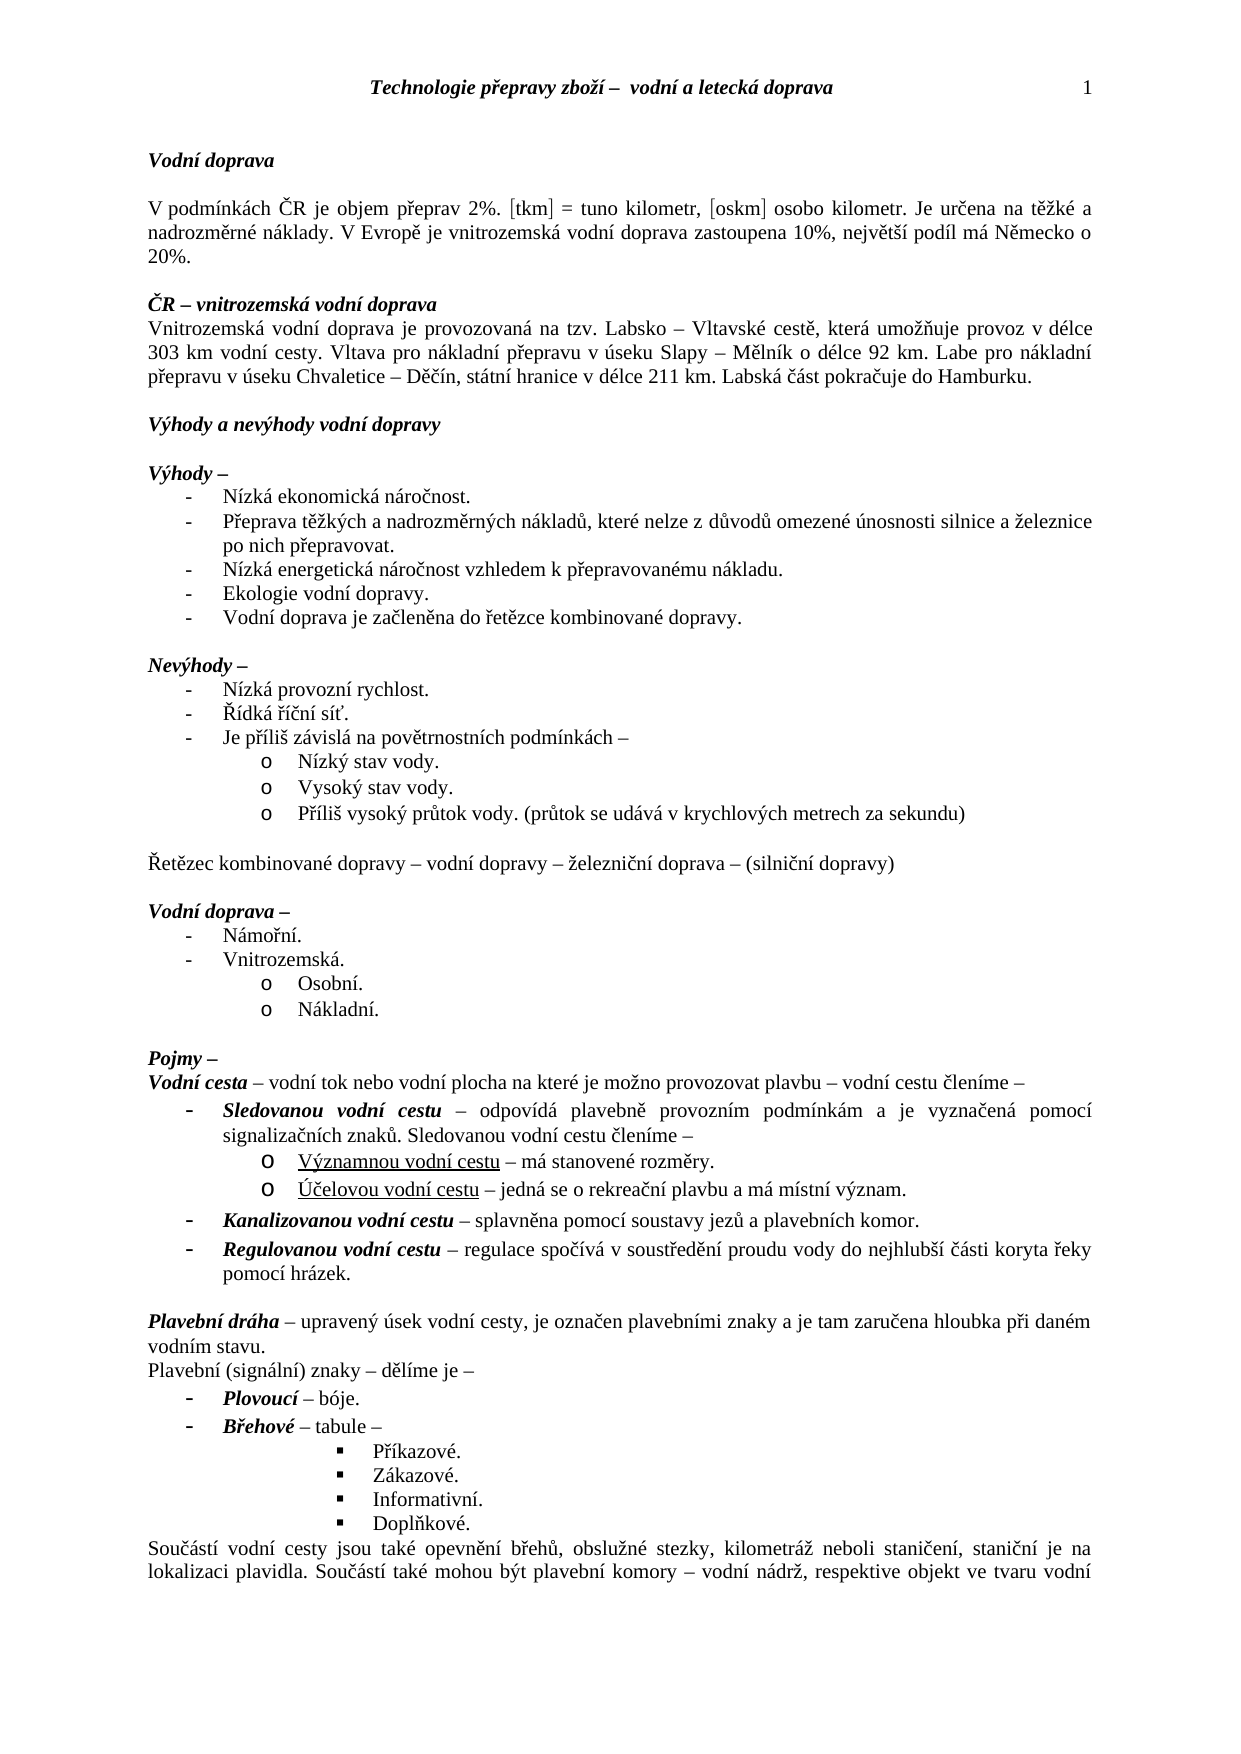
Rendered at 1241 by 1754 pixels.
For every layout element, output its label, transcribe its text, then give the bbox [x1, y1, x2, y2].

list Významnou vodní cestu – má stanovené rozměry. [260, 1147, 1093, 1176]
subtitle Pojmy – [148, 1046, 1093, 1070]
subtitle ČR – vnitrozemská vodní doprava [148, 292, 1093, 316]
list Nízká provozní rychlost. [185, 677, 1093, 701]
list Účelovou vodní cestu – jedná se o rekreační plavbu a má místní význam. [260, 1176, 1093, 1204]
text V podmínkách ČR je objem přeprav 2%. tkm = tuno kilometr, oskm osobo kilometr. Je určena na těžké a nadrozměrné náklady. V Evropě je vnitrozemská vodní doprava zastoupena 10%, největší podíl má Německo o 20%. [148, 196, 1093, 268]
text Vnitrozemská vodní doprava je provozovaná na tzv. Labsko – Vltavské cestě, která umožňuje provoz v délce 303 km vodní cesty. Vltava pro nákladní přepravu v úseku Slapy – Mělník o délce 92 km. Labe pro nákladní přepravu v úseku Chvaletice – Děčín, státní hranice v délce 211 km. Labská část pokračuje do Hamburku. [148, 316, 1093, 388]
list Vodní doprava je začleněna do řetězce kombinované dopravy. [185, 605, 1093, 629]
text Výhody – [148, 460, 1093, 484]
list Příkazové. [335, 1439, 1093, 1463]
subtitle Nevýhody – [148, 653, 1093, 677]
list Ekologie vodní dopravy. [185, 581, 1093, 605]
list Osobní. [260, 971, 1093, 996]
list Nízký stav vody. [260, 749, 1093, 775]
list Plovoucí – bóje. [185, 1382, 1093, 1410]
list Břehové – tabule – [185, 1410, 1093, 1439]
list Zákazové. [335, 1463, 1093, 1487]
text Plavební (signální) znaky – dělíme je – [148, 1358, 1093, 1382]
subtitle Vodní doprava [148, 148, 1093, 172]
text Součástí vodní cesty jsou také opevnění břehů, obslužné stezky, kilometráž neboli staničení, staniční je na lokalizaci plavidla. Součástí také mohou být plavební komory – vodní nádrž, respektive objekt ve tvaru vodní [148, 1535, 1093, 1583]
list Sledovanou vodní cestu – odpovídá plavebně provozním podmínkám a je vyznačená pomocí signalizačních znaků. Sledovanou vodní cestu členíme – [185, 1094, 1093, 1147]
subtitle Výhody a nevýhody vodní dopravy [148, 412, 1093, 436]
list Regulovanou vodní cestu – regulace spočívá v soustředění proudu vody do nejhlubší části koryta řeky pomocí hrázek. [185, 1233, 1093, 1285]
list Přeprava těžkých a nadrozměrných nákladů, které nelze z důvodů omezené únosnosti silnice a železnice po nich přepravovat. [185, 508, 1093, 557]
list Informativní. [335, 1487, 1093, 1511]
text Vodní cesta – vodní tok nebo vodní plocha na které je možno provozovat plavbu – vodní cestu členíme – [148, 1070, 1093, 1094]
list Řídká říční síť. [185, 701, 1093, 725]
list Námořní. [185, 923, 1093, 947]
list Doplňkové. [335, 1511, 1093, 1535]
list Vnitrozemská. [185, 947, 1093, 971]
text Řetězec kombinované dopravy – vodní dopravy – železniční doprava – (silniční dopravy) [148, 850, 1093, 874]
list Kanalizovanou vodní cestu – splavněna pomocí soustavy jezů a plavebních komor. [185, 1204, 1093, 1233]
text Plavební dráha – upravený úsek vodní cesty, je označen plavebními znaky a je tam zaručena hloubka při daném vodním stavu. [148, 1309, 1093, 1358]
list Vysoký stav vody. [260, 775, 1093, 801]
list Nízká energetická náročnost vzhledem k přepravovanému nákladu. [185, 557, 1093, 581]
list Nízká ekonomická náročnost. [185, 484, 1093, 508]
list Nákladní. [260, 996, 1093, 1022]
subtitle Vodní doprava – [148, 898, 1093, 923]
list Příliš vysoký průtok vody. (průtok se udává v krychlových metrech za sekundu) [260, 801, 1093, 826]
list Je příliš závislá na povětrnostních podmínkách – [185, 725, 1093, 749]
